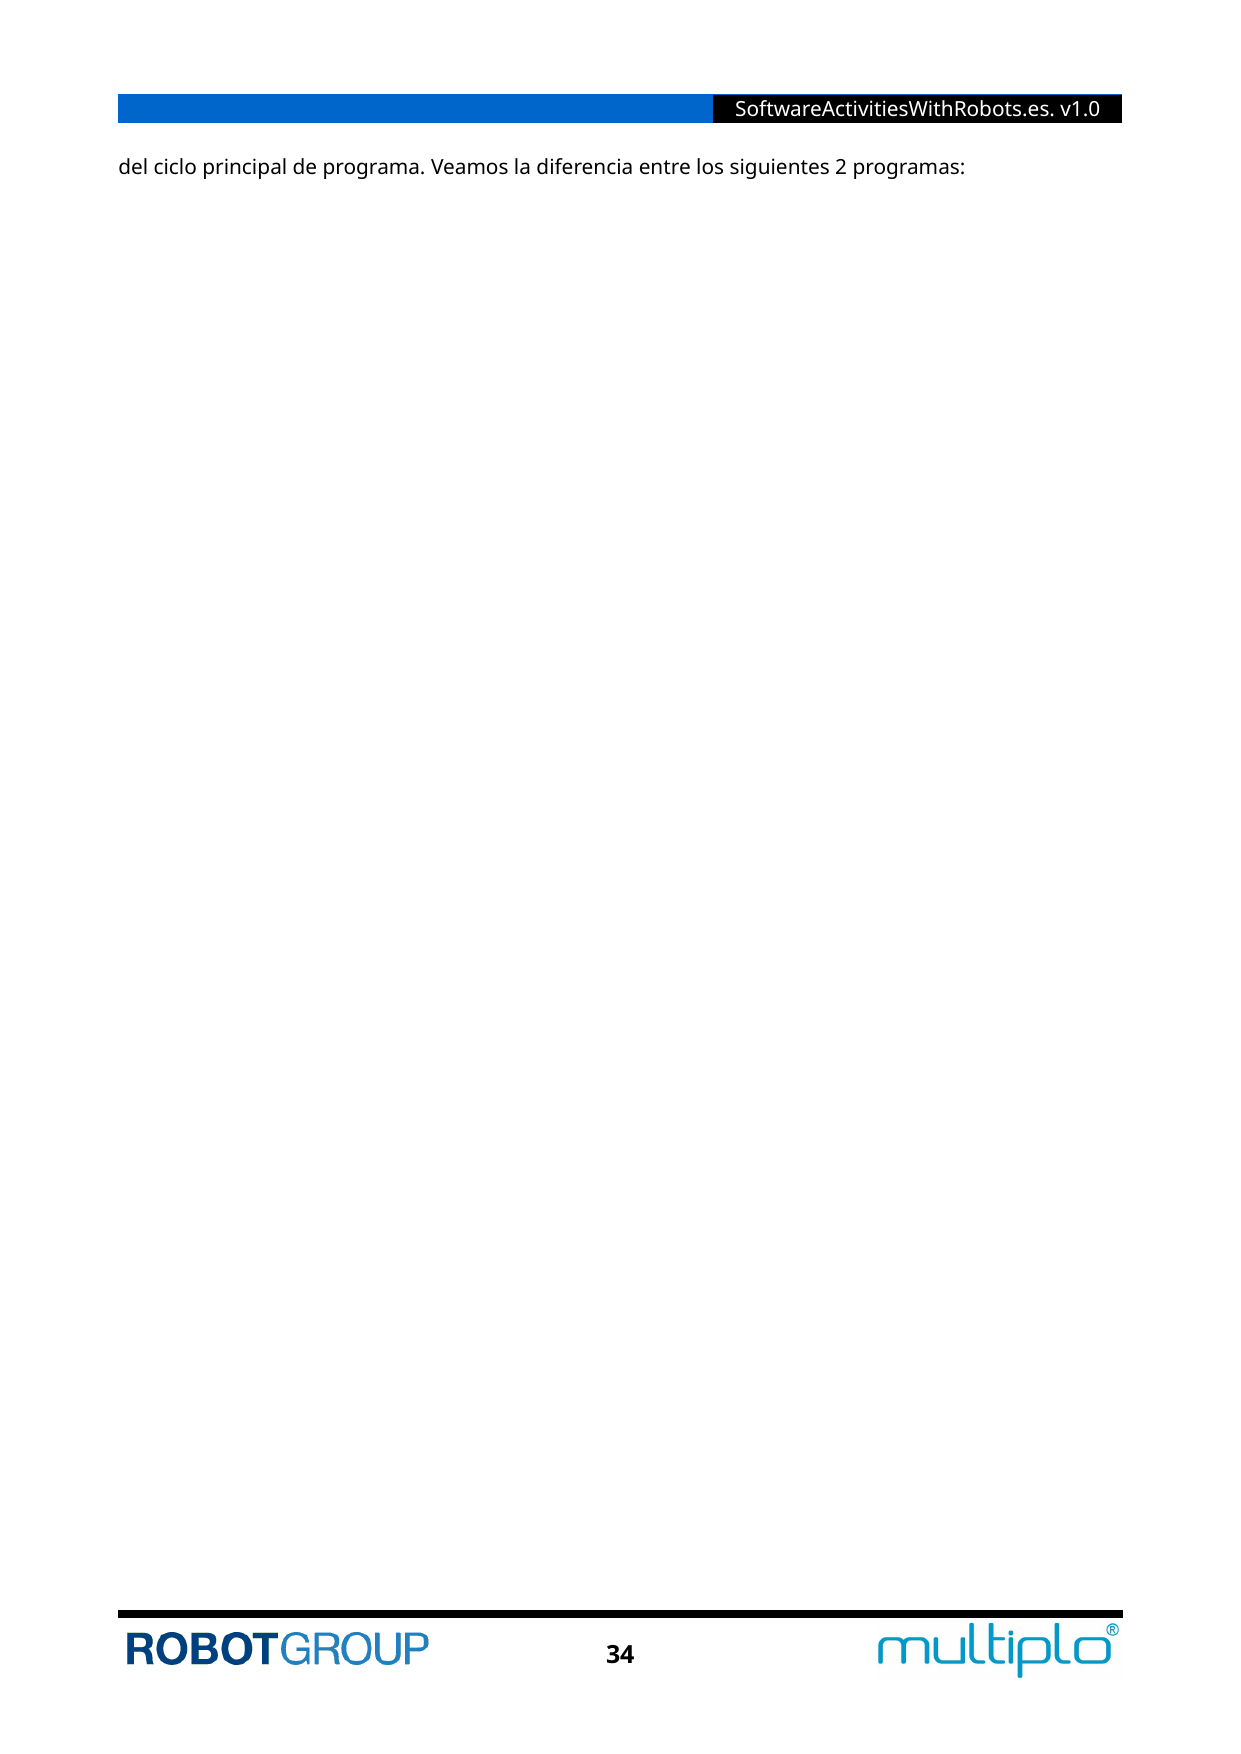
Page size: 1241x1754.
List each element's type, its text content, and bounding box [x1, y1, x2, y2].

text del ciclo principal de programa. Veamos la diferencia entre los siguientes 2 programas: [118, 152, 1122, 181]
picture [877, 1622, 1123, 1679]
picture [118, 1622, 434, 1673]
